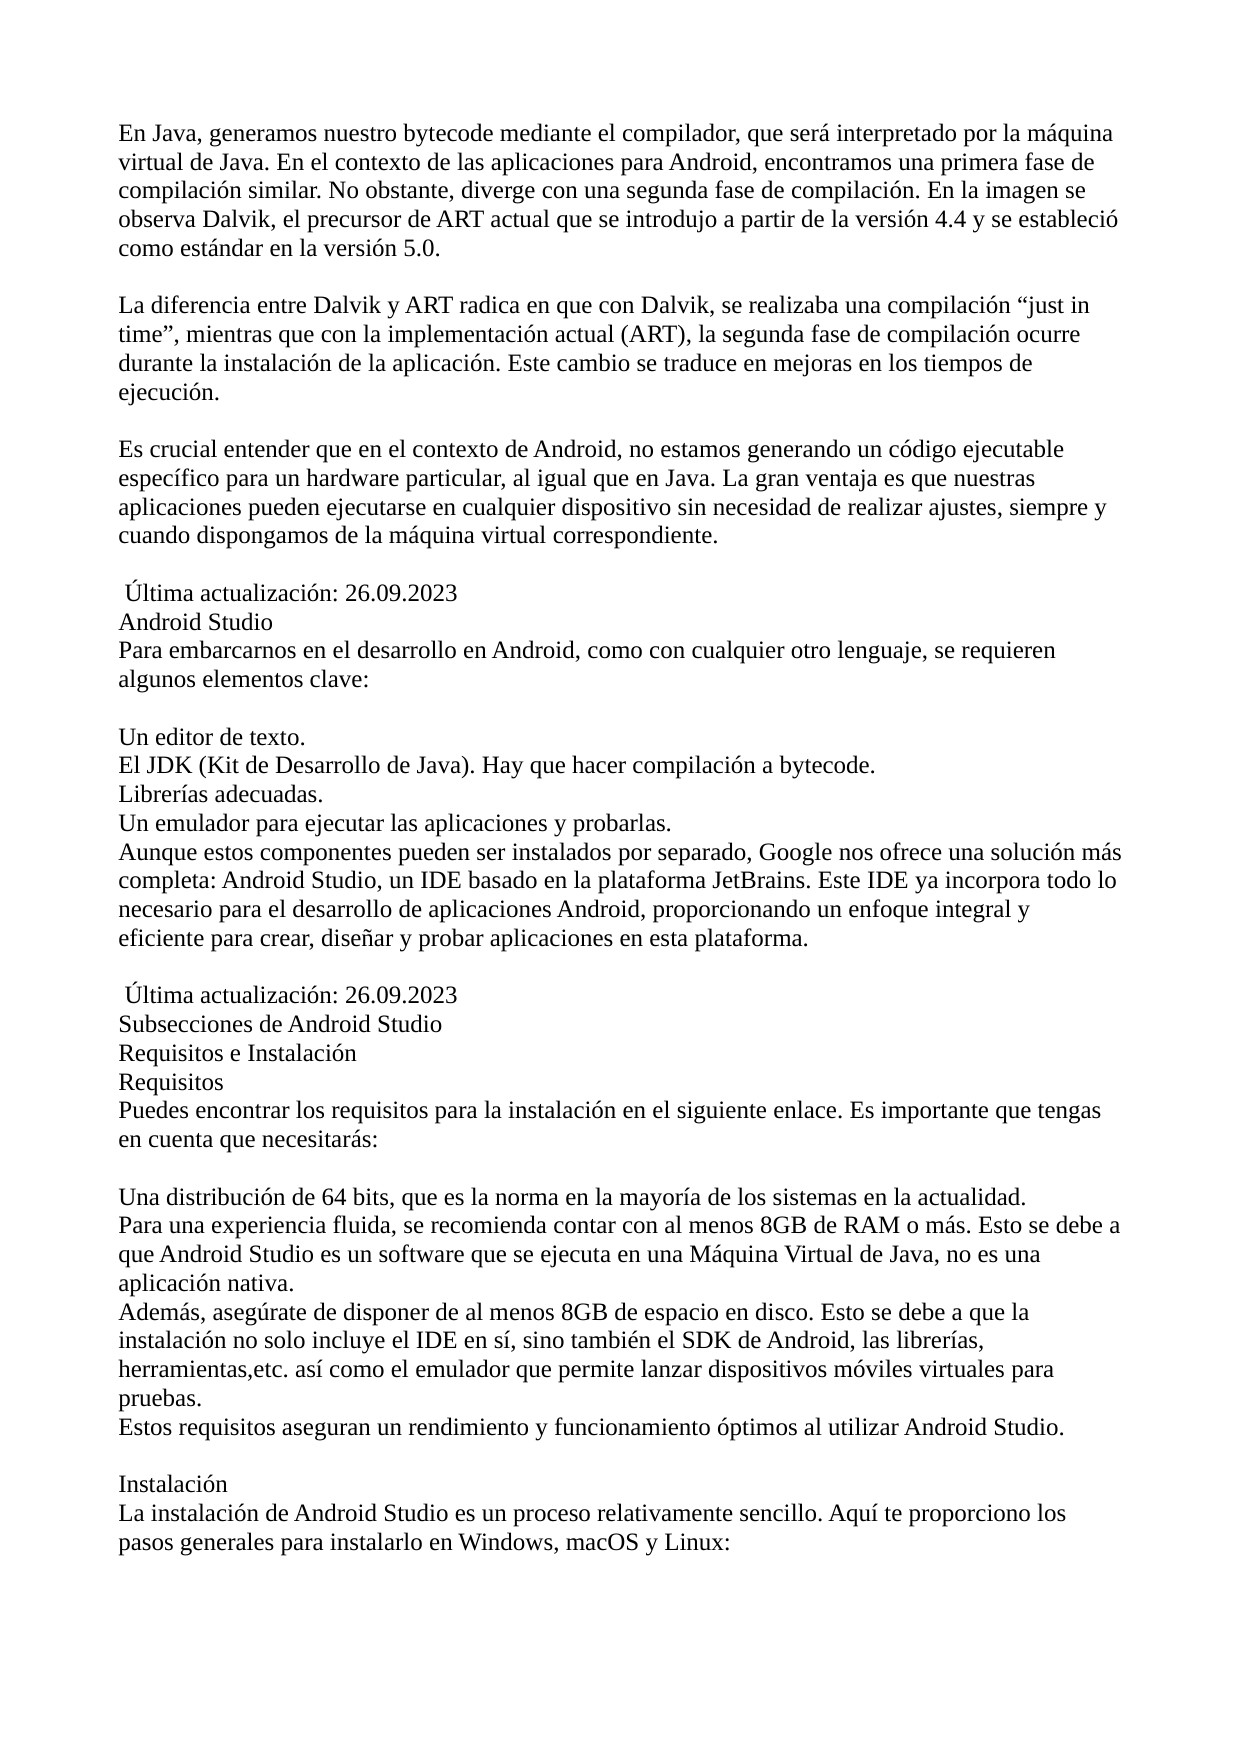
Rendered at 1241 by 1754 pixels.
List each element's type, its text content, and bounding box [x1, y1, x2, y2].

text Librerías adecuadas. [118, 779, 1122, 808]
text Además, asegúrate de disponer de al menos 8GB de espacio en disco. Esto se debe a que la instalación no solo incluye el IDE en sí, sino también el SDK de Android, las librerías, herramientas,etc. así como el emulador que permite lanzar dispositivos móviles virtuales para pruebas. [118, 1297, 1122, 1412]
text Un emulador para ejecutar las aplicaciones y probarlas. [118, 808, 1122, 837]
text La instalación de Android Studio es un proceso relativamente sencillo. Aquí te proporciono los pasos generales para instalarlo en Windows, macOS y Linux: [118, 1498, 1122, 1556]
text Android Studio [118, 607, 1122, 636]
text Instalación [118, 1469, 1122, 1498]
text Requisitos [118, 1067, 1122, 1096]
text Última actualización: 26.09.2023 [118, 578, 1122, 607]
text Para una experiencia fluida, se recomienda contar con al menos 8GB de RAM o más. Esto se debe a que Android Studio es un software que se ejecuta en una Máquina Virtual de Java, no es una aplicación nativa. [118, 1211, 1122, 1297]
text Subsecciones de Android Studio [118, 1009, 1122, 1038]
text Es crucial entender que en el contexto de Android, no estamos generando un código ejecutable específico para un hardware particular, al igual que en Java. La gran ventaja es que nuestras aplicaciones pueden ejecutarse en cualquier dispositivo sin necesidad de realizar ajustes, siempre y cuando dispongamos de la máquina virtual correspondiente. [118, 434, 1122, 549]
text Una distribución de 64 bits, que es la norma en la mayoría de los sistemas en la actualidad. [118, 1182, 1122, 1211]
text Aunque estos componentes pueden ser instalados por separado, Google nos ofrece una solución más completa: Android Studio, un IDE basado en la plataforma JetBrains. Este IDE ya incorpora todo lo necesario para el desarrollo de aplicaciones Android, proporcionando un enfoque integral y eficiente para crear, diseñar y probar aplicaciones en esta plataforma. [118, 837, 1122, 952]
text Para embarcarnos en el desarrollo en Android, como con cualquier otro lenguaje, se requieren algunos elementos clave: [118, 636, 1122, 693]
text Un editor de texto. [118, 722, 1122, 751]
text Puedes encontrar los requisitos para la instalación en el siguiente enlace. Es importante que tengas en cuenta que necesitarás: [118, 1096, 1122, 1153]
text El JDK (Kit de Desarrollo de Java). Hay que hacer compilación a bytecode. [118, 751, 1122, 779]
text La diferencia entre Dalvik y ART radica en que con Dalvik, se realizaba una compilación “just in time”, mientras que con la implementación actual (ART), la segunda fase de compilación ocurre durante la instalación de la aplicación. Este cambio se traduce en mejoras en los tiempos de ejecución. [118, 291, 1122, 406]
text Estos requisitos aseguran un rendimiento y funcionamiento óptimos al utilizar Android Studio. [118, 1412, 1122, 1441]
text Última actualización: 26.09.2023 [118, 981, 1122, 1009]
text Requisitos e Instalación [118, 1038, 1122, 1067]
text En Java, generamos nuestro bytecode mediante el compilador, que será interpretado por la máquina virtual de Java. En el contexto de las aplicaciones para Android, encontramos una primera fase de compilación similar. No obstante, diverge con una segunda fase de compilación. En la imagen se observa Dalvik, el precursor de ART actual que se introdujo a partir de la versión 4.4 y se estableció como estándar en la versión 5.0. [118, 118, 1122, 262]
